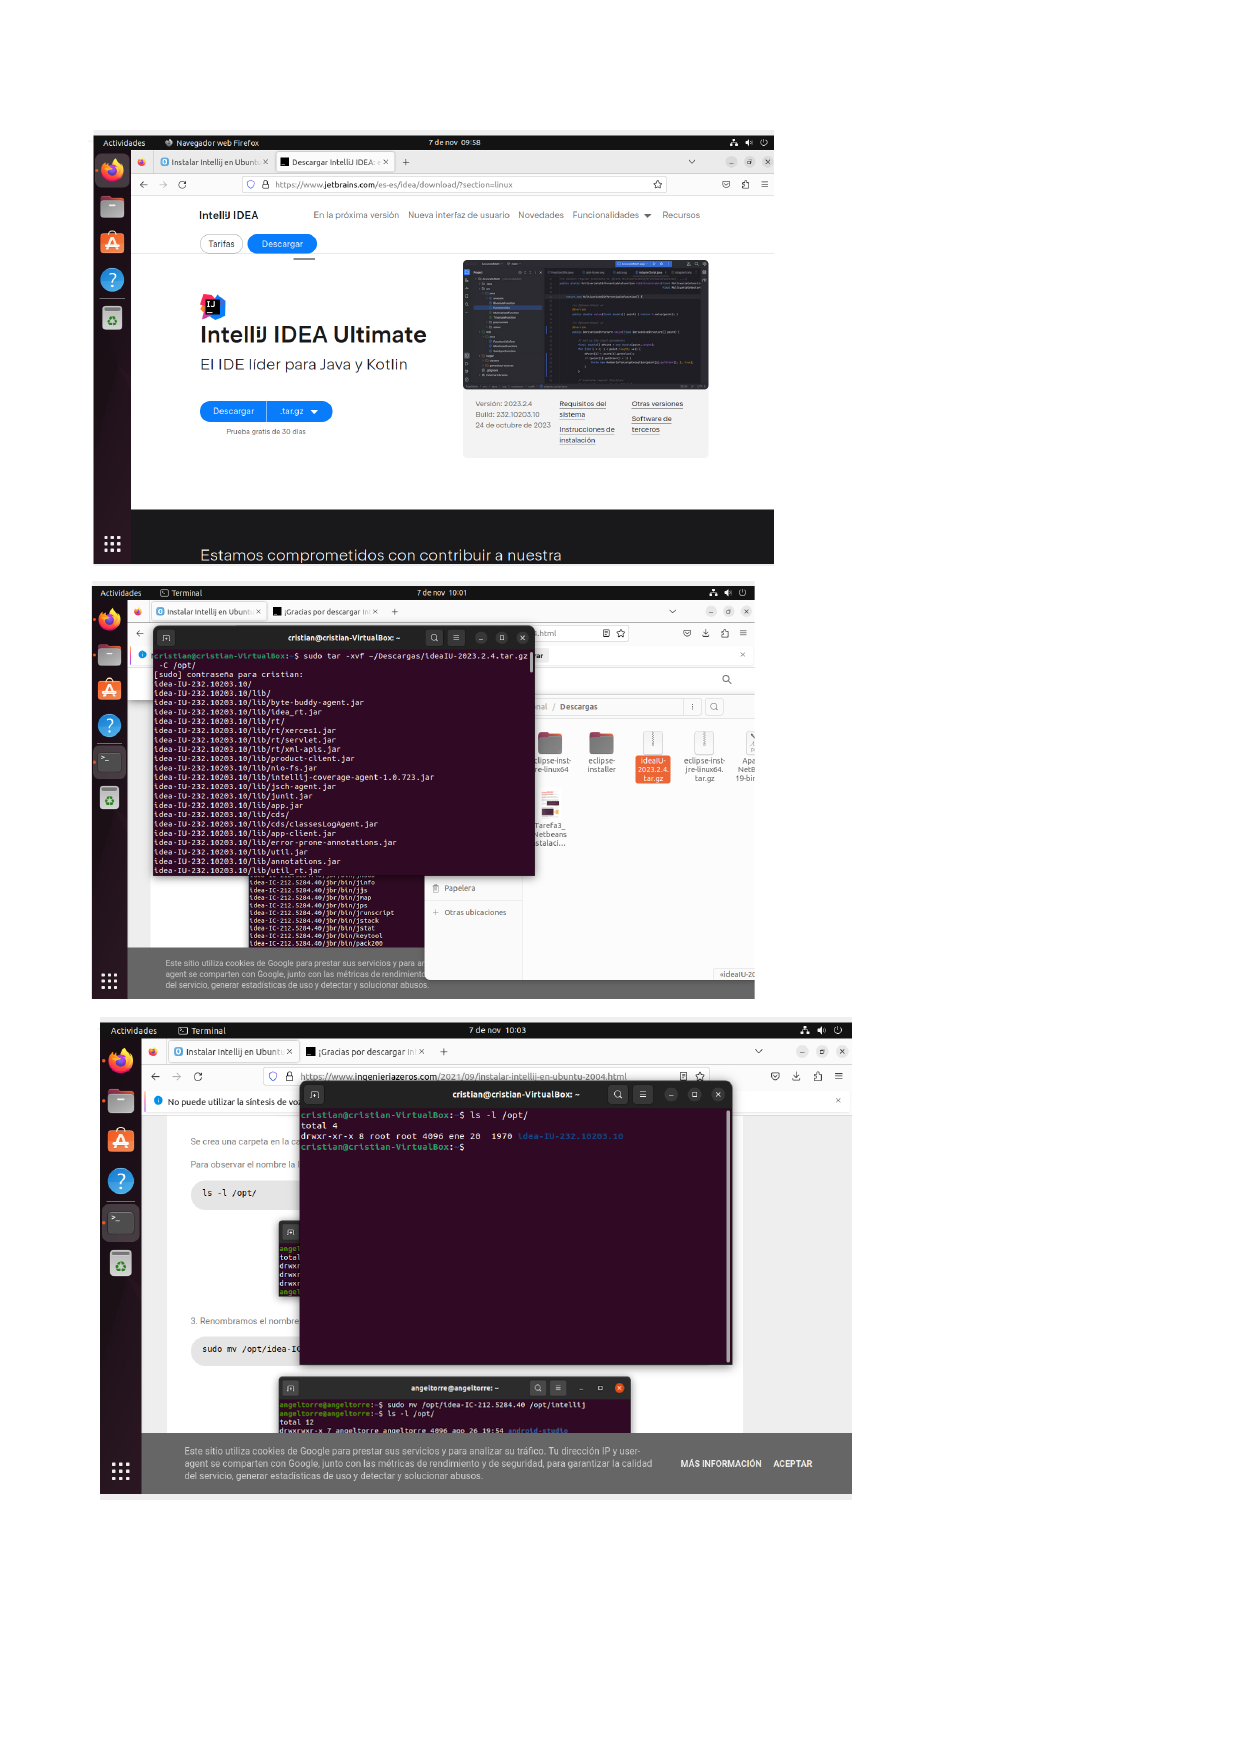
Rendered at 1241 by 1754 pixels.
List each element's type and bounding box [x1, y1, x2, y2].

picture [97, 1017, 852, 1500]
picture [91, 581, 755, 999]
picture [88, 130, 774, 566]
